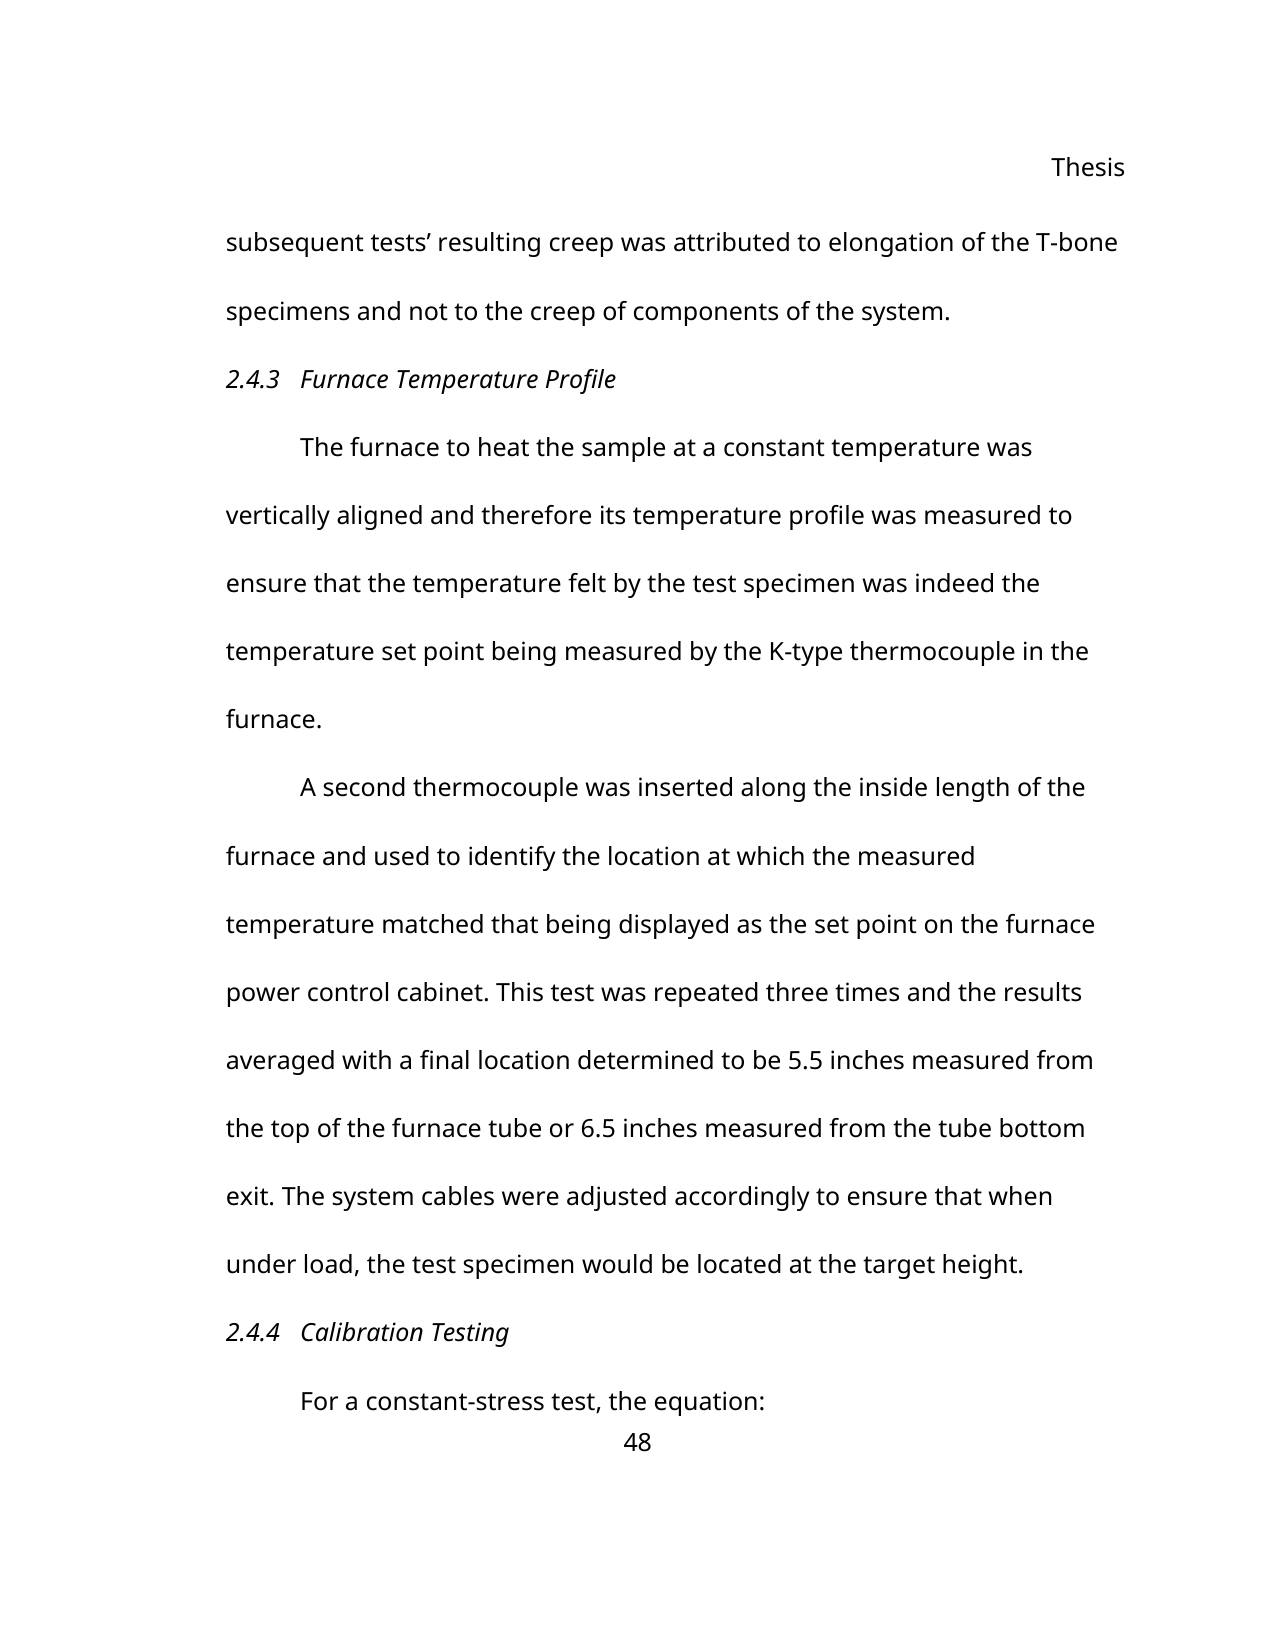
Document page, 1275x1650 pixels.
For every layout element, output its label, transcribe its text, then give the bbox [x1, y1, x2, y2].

text 2.4.4 Calibration Testing [224, 1315, 1125, 1349]
text The furnace to heat the sample at a constant temperature was vertically aligned and therefore its temperature profile was measured to ensure that the temperature felt by the test specimen was indeed the temperature set point being measured by the K-type thermocouple in the furnace. [224, 429, 1125, 736]
text subsequent tests’ resulting creep was attributed to elongation of the T-bone specimens and not to the creep of components of the system. [224, 225, 1125, 327]
text For a constant-stress test, the equation: [224, 1383, 1125, 1417]
text A second thermocouple was inserted along the inside length of the furnace and used to identify the location at which the measured temperature matched that being displayed as the set point on the furnace power control cabinet. This test was repeated three times and the results averaged with a final location determined to be 5.5 inches measured from the top of the furnace tube or 6.5 inches measured from the tube bottom exit. The system cables were adjusted accordingly to ensure that when under load, the test specimen would be located at the target height. [224, 770, 1125, 1281]
text 2.4.3 Furnace Temperature Profile [224, 361, 1125, 395]
